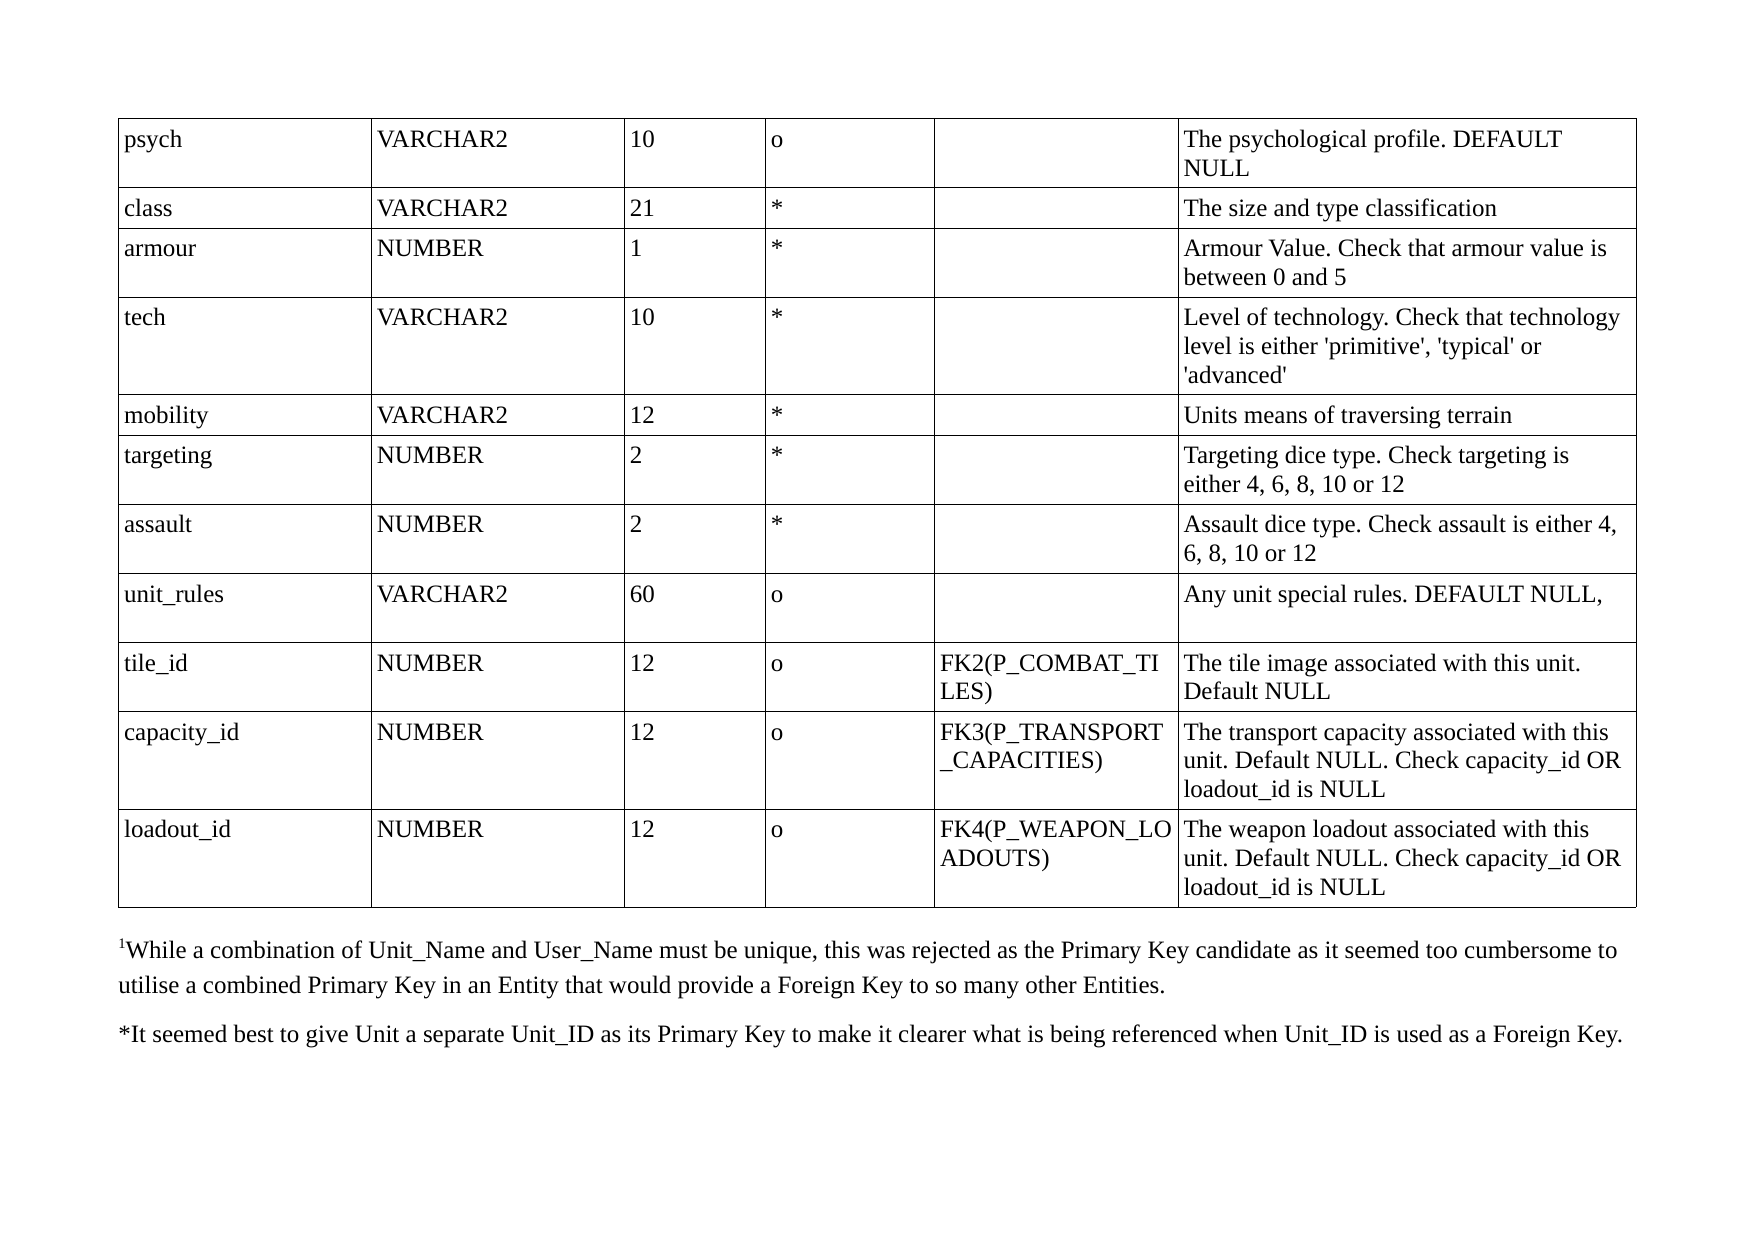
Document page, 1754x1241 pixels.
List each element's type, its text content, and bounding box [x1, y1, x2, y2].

table_cell assault [119, 505, 371, 573]
table_cell NUMBER [372, 712, 624, 809]
table_cell o [766, 119, 934, 187]
table_cell * [766, 395, 934, 435]
table_cell o [766, 574, 934, 642]
table_cell o [766, 810, 934, 907]
table_cell [935, 298, 1178, 394]
table_cell NUMBER [372, 505, 624, 573]
table_cell tech [119, 298, 371, 394]
table_cell [935, 119, 1178, 187]
table_cell 12 [625, 643, 765, 711]
table_cell VARCHAR2 [372, 188, 624, 227]
table_cell The transport capacity associated with this unit. Default NULL. Check capacity_id OR loadout_id is NULL [1179, 712, 1636, 809]
table_cell The psychological profile. DEFAULT NULL [1179, 119, 1636, 187]
table_cell unit_rules [119, 574, 371, 642]
table_cell NUMBER [372, 229, 624, 297]
table_cell 1 [625, 229, 765, 297]
table_cell [935, 436, 1178, 504]
table_cell VARCHAR2 [372, 395, 624, 435]
table_cell The weapon loadout associated with this unit. Default NULL. Check capacity_id OR loadout_id is NULL [1179, 810, 1636, 907]
table_cell Assault dice type. Check assault is either 4, 6, 8, 10 or 12 [1179, 505, 1636, 573]
table_cell * [766, 188, 934, 227]
table_cell 12 [625, 810, 765, 907]
table_cell 2 [625, 436, 765, 504]
table_cell * [766, 298, 934, 394]
table_cell Level of technology. Check that technology level is either 'primitive', 'typical' or 'advanced' [1179, 298, 1636, 394]
table_cell [935, 505, 1178, 573]
table_cell NUMBER [372, 643, 624, 711]
table_cell NUMBER [372, 436, 624, 504]
table_cell psych [119, 119, 371, 187]
table_cell 10 [625, 119, 765, 187]
table_cell [935, 574, 1178, 642]
table_cell * [766, 505, 934, 573]
table_cell o [766, 643, 934, 711]
table_cell class [119, 188, 371, 227]
table_cell VARCHAR2 [372, 298, 624, 394]
table_cell armour [119, 229, 371, 297]
table_cell mobility [119, 395, 371, 435]
table_cell Armour Value. Check that armour value is between 0 and 5 [1179, 229, 1636, 297]
table_cell 2 [625, 505, 765, 573]
table_cell FK3(P_TRANSPORT_CAPACITIES) [935, 712, 1178, 809]
table_cell [935, 395, 1178, 435]
text 1While a combination of Unit_Name and User_Name must be unique, this was rejected as the Primary Key candidate as it seemed too cumbersome to utilise a combined Primary Key in an Entity that would provide a Foreign Key to so many other Entities. [118, 935, 1636, 999]
table_cell 12 [625, 395, 765, 435]
table_cell FK4(P_WEAPON_LOADOUTS) [935, 810, 1178, 907]
table_cell VARCHAR2 [372, 119, 624, 187]
table_cell Units means of traversing terrain [1179, 395, 1636, 435]
table_cell * [766, 436, 934, 504]
table_cell FK2(P_COMBAT_TILES) [935, 643, 1178, 711]
table_cell Any unit special rules. DEFAULT NULL, [1179, 574, 1636, 642]
text *It seemed best to give Unit a separate Unit_ID as its Primary Key to make it clearer what is being referenced when Unit_ID is used as a Foreign Key. [118, 1019, 1636, 1048]
table_cell tile_id [119, 643, 371, 711]
table_cell 10 [625, 298, 765, 394]
table_cell targeting [119, 436, 371, 504]
table_cell Targeting dice type. Check targeting is either 4, 6, 8, 10 or 12 [1179, 436, 1636, 504]
table_cell capacity_id [119, 712, 371, 809]
table_cell [935, 188, 1178, 227]
table_cell * [766, 229, 934, 297]
table_cell [935, 229, 1178, 297]
table_cell VARCHAR2 [372, 574, 624, 642]
table_cell NUMBER [372, 810, 624, 907]
table_cell The tile image associated with this unit. Default NULL [1179, 643, 1636, 711]
table_cell o [766, 712, 934, 809]
table_cell The size and type classification [1179, 188, 1636, 227]
table_cell loadout_id [119, 810, 371, 907]
table_cell 21 [625, 188, 765, 227]
table_cell 12 [625, 712, 765, 809]
table_cell 60 [625, 574, 765, 642]
